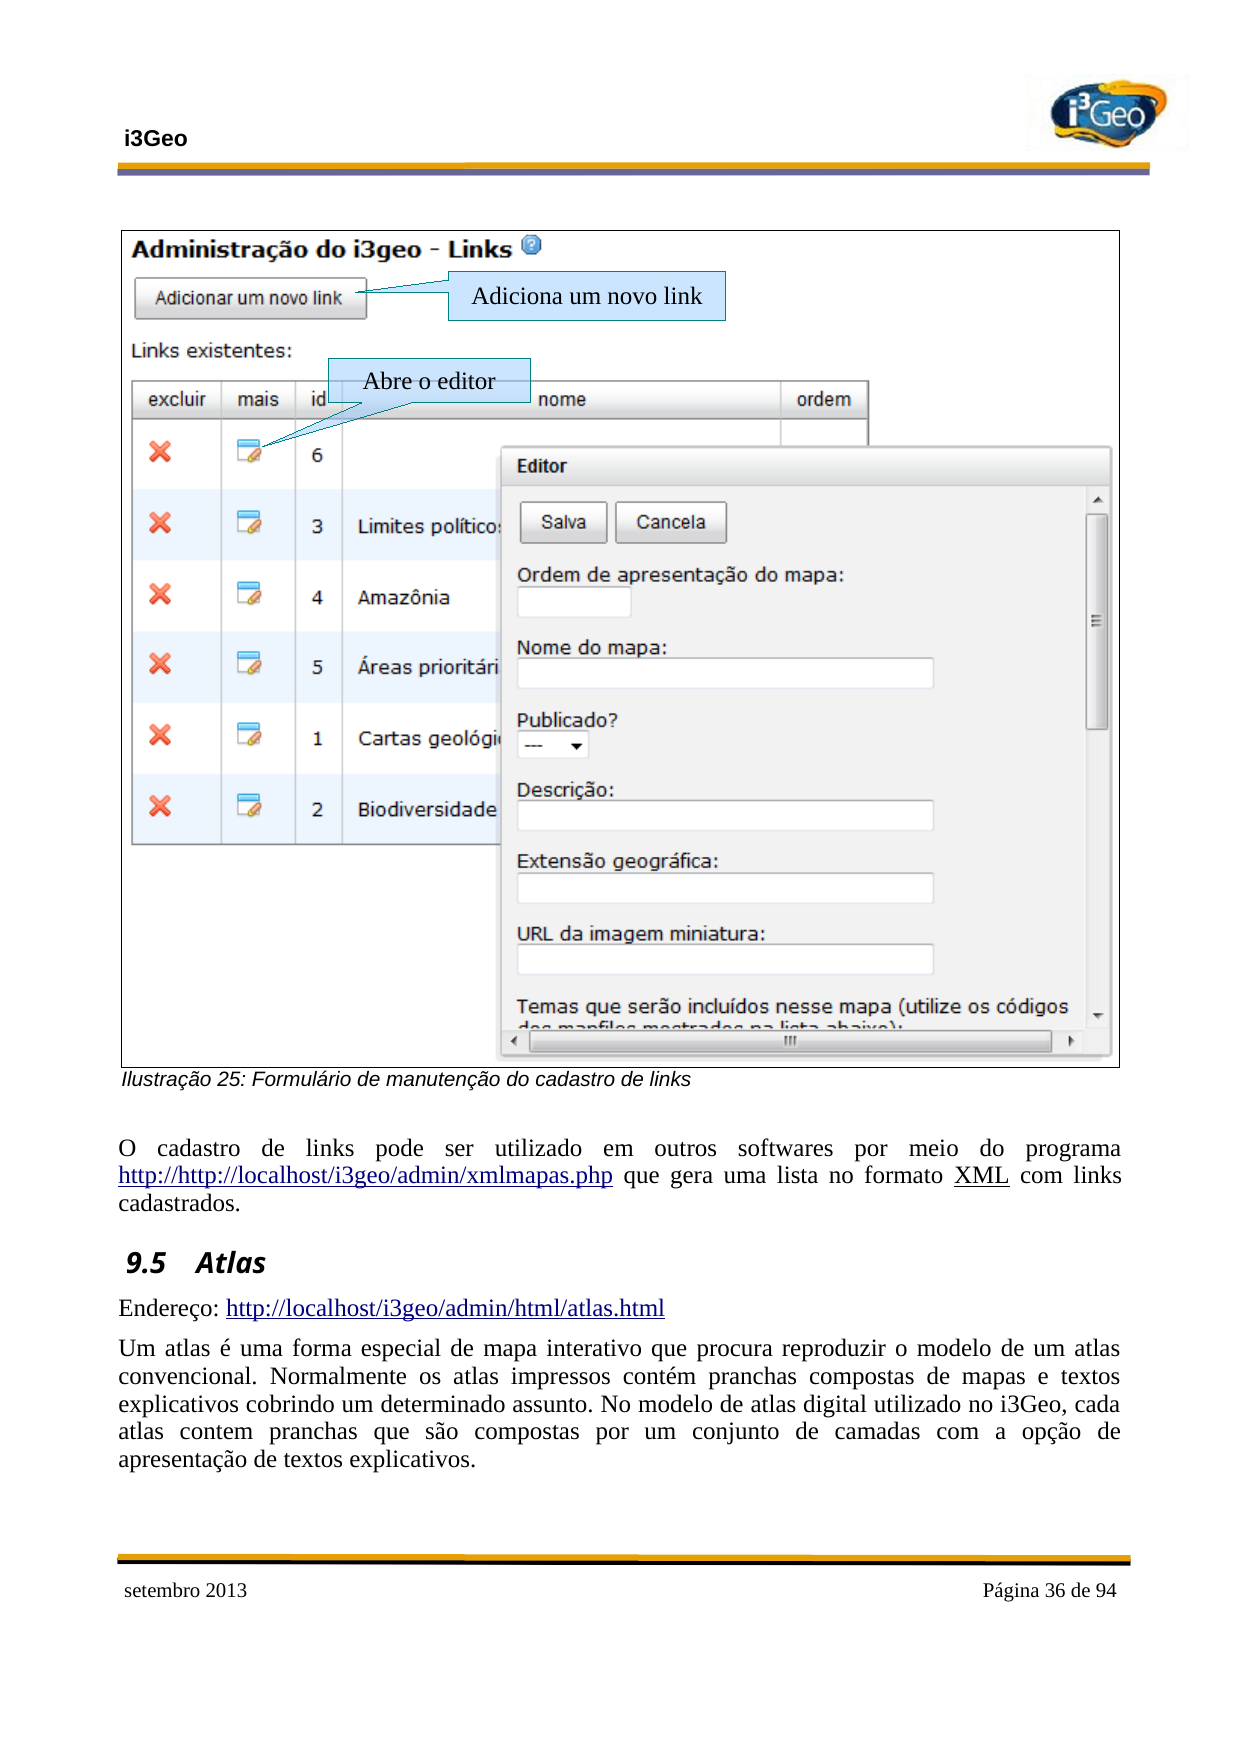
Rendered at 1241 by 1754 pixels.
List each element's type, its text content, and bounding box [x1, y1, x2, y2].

text Endereço: http://localhost/i3geo/admin/html/atlas.html [118, 1294, 1122, 1322]
text Um atlas é uma forma especial de mapa interativo que procura reproduzir o modelo de um atlas convencional. Normalmente os atlas impressos contém pranchas compostas de mapas e textos explicativos cobrindo um determinado assunto. No modelo de atlas digital utilizado no i3Geo, cada atlas contem pranchas que são compostas por um conjunto de camadas com a opção de apresentação de textos explicativos. [118, 1334, 1122, 1473]
text O cadastro de links pode ser utilizado em outros softwares por meio do programa http://http://localhost/i3geo/admin/xmlmapas.php que gera uma lista no formato XML com links cadastrados. [118, 1134, 1122, 1217]
picture [122, 231, 1119, 1067]
subtitle Atlas [118, 1242, 1122, 1282]
text A construção do armazém de MAPFILES é um aspecto fundamental no i3Geo pois permite o reaproveitamento das camadas em diferentes situações. Com base em uma instalação do i3Geo podem ser criados inúmeros mapas compondo as camadas disponíveis nos MAPFILES do armazém. Isso não seria possível se as camadas ficassem todas definidas nos MAPFILES de inicialização. [364, 272, 725, 320]
text Ilustração 25: Formulário de manutenção do cadastro de links [121, 1068, 1119, 1091]
picture [1025, 74, 1191, 151]
text A construção do armazém de MAPFILES é um aspecto fundamental no i3Geo pois permite o reaproveitamento das camadas em diferentes situações. Com base em uma instalação do i3Geo podem ser criados inúmeros mapas compondo as camadas disponíveis nos MAPFILES do armazém. Isso não seria possível se as camadas ficassem todas definidas nos MAPFILES de inicialização. [275, 359, 530, 442]
